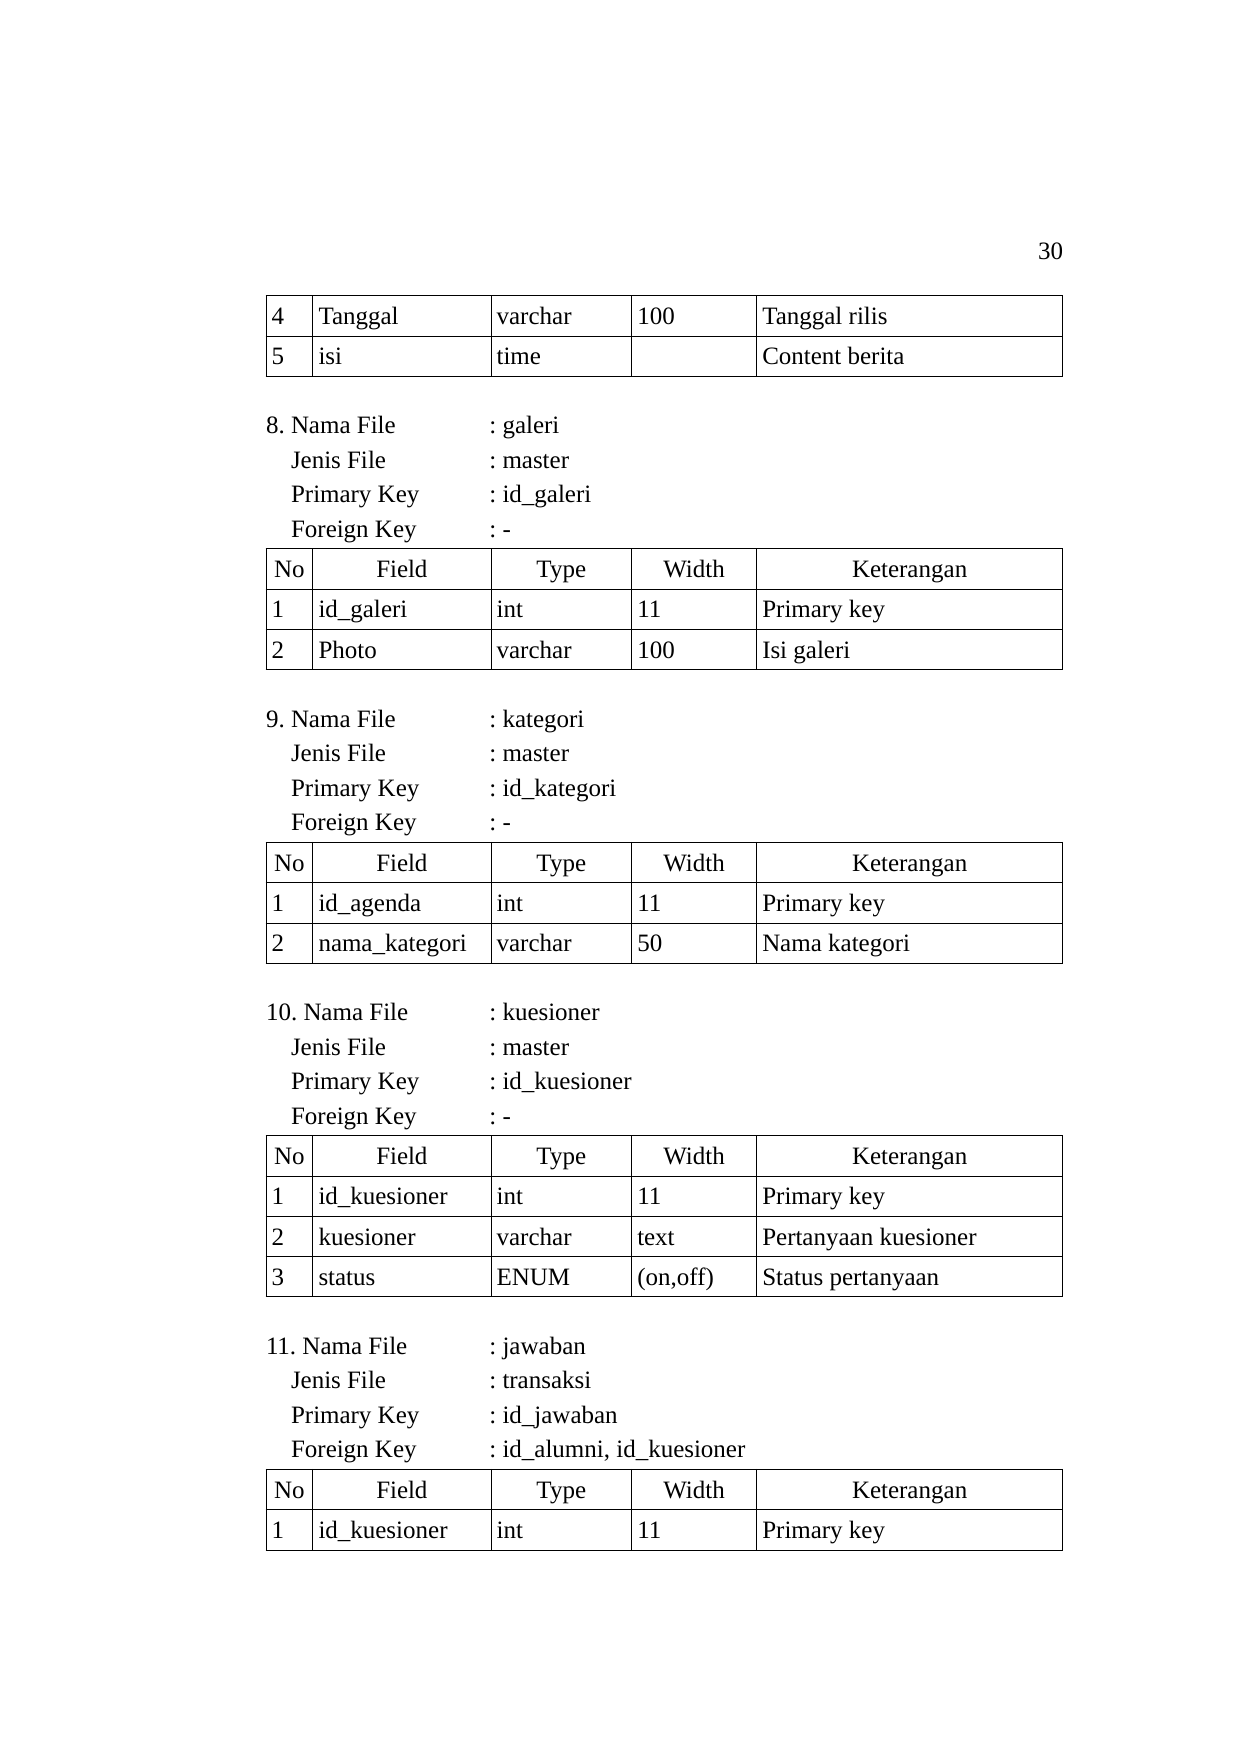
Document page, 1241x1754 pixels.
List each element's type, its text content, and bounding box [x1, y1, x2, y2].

table_cell 11 [632, 883, 756, 922]
table_cell [632, 337, 756, 376]
table_cell kuesioner [313, 1217, 491, 1256]
table_cell id_kuesioner [313, 1177, 491, 1216]
table_cell id_kuesioner [313, 1510, 491, 1549]
table_header Type [492, 843, 631, 882]
table_cell 5 [267, 337, 312, 376]
table_cell varchar [492, 630, 631, 669]
table_cell Tanggal [313, 296, 491, 336]
text Jenis File : master [266, 445, 1063, 474]
table_cell 1 [267, 883, 312, 922]
text 9. Nama File : kategori [266, 704, 1063, 733]
table_cell 1 [267, 1510, 312, 1549]
table_header Keterangan [757, 1136, 1062, 1176]
table_cell varchar [492, 924, 631, 963]
table_cell isi [313, 337, 491, 376]
table_header Width [632, 1136, 756, 1176]
table_cell 1 [267, 590, 312, 629]
table_cell id_galeri [313, 590, 491, 629]
table_cell 11 [632, 590, 756, 629]
table_cell Primary key [757, 883, 1062, 922]
text Jenis File : master [266, 738, 1063, 767]
text Primary Key : id_jawaban [266, 1400, 1063, 1429]
text Jenis File : master [266, 1032, 1063, 1061]
table_header Keterangan [757, 843, 1062, 882]
text Primary Key : id_kuesioner [266, 1066, 1063, 1095]
text Foreign Key : - [266, 1101, 1063, 1129]
table_header Keterangan [757, 1470, 1062, 1509]
table_header No [267, 549, 312, 589]
table_cell Content berita [757, 337, 1062, 376]
table_cell status [313, 1257, 491, 1296]
table_cell 1 [267, 1177, 312, 1216]
text Jenis File : transaksi [266, 1366, 1063, 1394]
table_header Field [313, 1470, 491, 1509]
table_header No [267, 1470, 312, 1509]
table_header Type [492, 549, 631, 589]
table_cell 2 [267, 630, 312, 669]
table_cell Primary key [757, 590, 1062, 629]
text 8. Nama File : galeri [266, 410, 1063, 439]
table_header No [267, 843, 312, 882]
table_header Field [313, 1136, 491, 1176]
text Primary Key : id_galeri [266, 479, 1063, 508]
table_cell ENUM [492, 1257, 631, 1296]
table_cell Isi galeri [757, 630, 1062, 669]
table_cell 11 [632, 1177, 756, 1216]
table_header Field [313, 843, 491, 882]
table_header Width [632, 549, 756, 589]
text Primary Key : id_kategori [266, 773, 1063, 802]
table_cell varchar [492, 1217, 631, 1256]
table_cell Nama kategori [757, 924, 1062, 963]
table_cell Primary key [757, 1510, 1062, 1549]
table_header Keterangan [757, 549, 1062, 589]
table_cell Tanggal rilis [757, 296, 1062, 336]
table_cell 50 [632, 924, 756, 963]
table_cell 3 [267, 1257, 312, 1296]
table_cell Photo [313, 630, 491, 669]
table_cell 100 [632, 296, 756, 336]
table_cell int [492, 1177, 631, 1216]
table_cell 4 [267, 296, 312, 336]
table_header Type [492, 1470, 631, 1509]
table_cell int [492, 1510, 631, 1549]
table_cell time [492, 337, 631, 376]
table_cell 2 [267, 1217, 312, 1256]
table_cell int [492, 590, 631, 629]
table_cell Status pertanyaan [757, 1257, 1062, 1296]
table_cell text [632, 1217, 756, 1256]
table_cell id_agenda [313, 883, 491, 922]
table_cell 11 [632, 1510, 756, 1549]
table_cell nama_kategori [313, 924, 491, 963]
table_header Field [313, 549, 491, 589]
table_cell Pertanyaan kuesioner [757, 1217, 1062, 1256]
table_cell 100 [632, 630, 756, 669]
table_header Type [492, 1136, 631, 1176]
table_cell int [492, 883, 631, 922]
table_header Width [632, 1470, 756, 1509]
text 10. Nama File : kuesioner [266, 997, 1063, 1026]
text Foreign Key : - [266, 514, 1063, 543]
table_header No [267, 1136, 312, 1176]
text Foreign Key : id_alumni, id_kuesioner [266, 1434, 1063, 1463]
text 11. Nama File : jawaban [266, 1331, 1063, 1360]
table_header Width [632, 843, 756, 882]
text Foreign Key : - [266, 807, 1063, 836]
table_cell (on,off) [632, 1257, 756, 1296]
table_cell Primary key [757, 1177, 1062, 1216]
table_cell 2 [267, 924, 312, 963]
table_cell varchar [492, 296, 631, 336]
